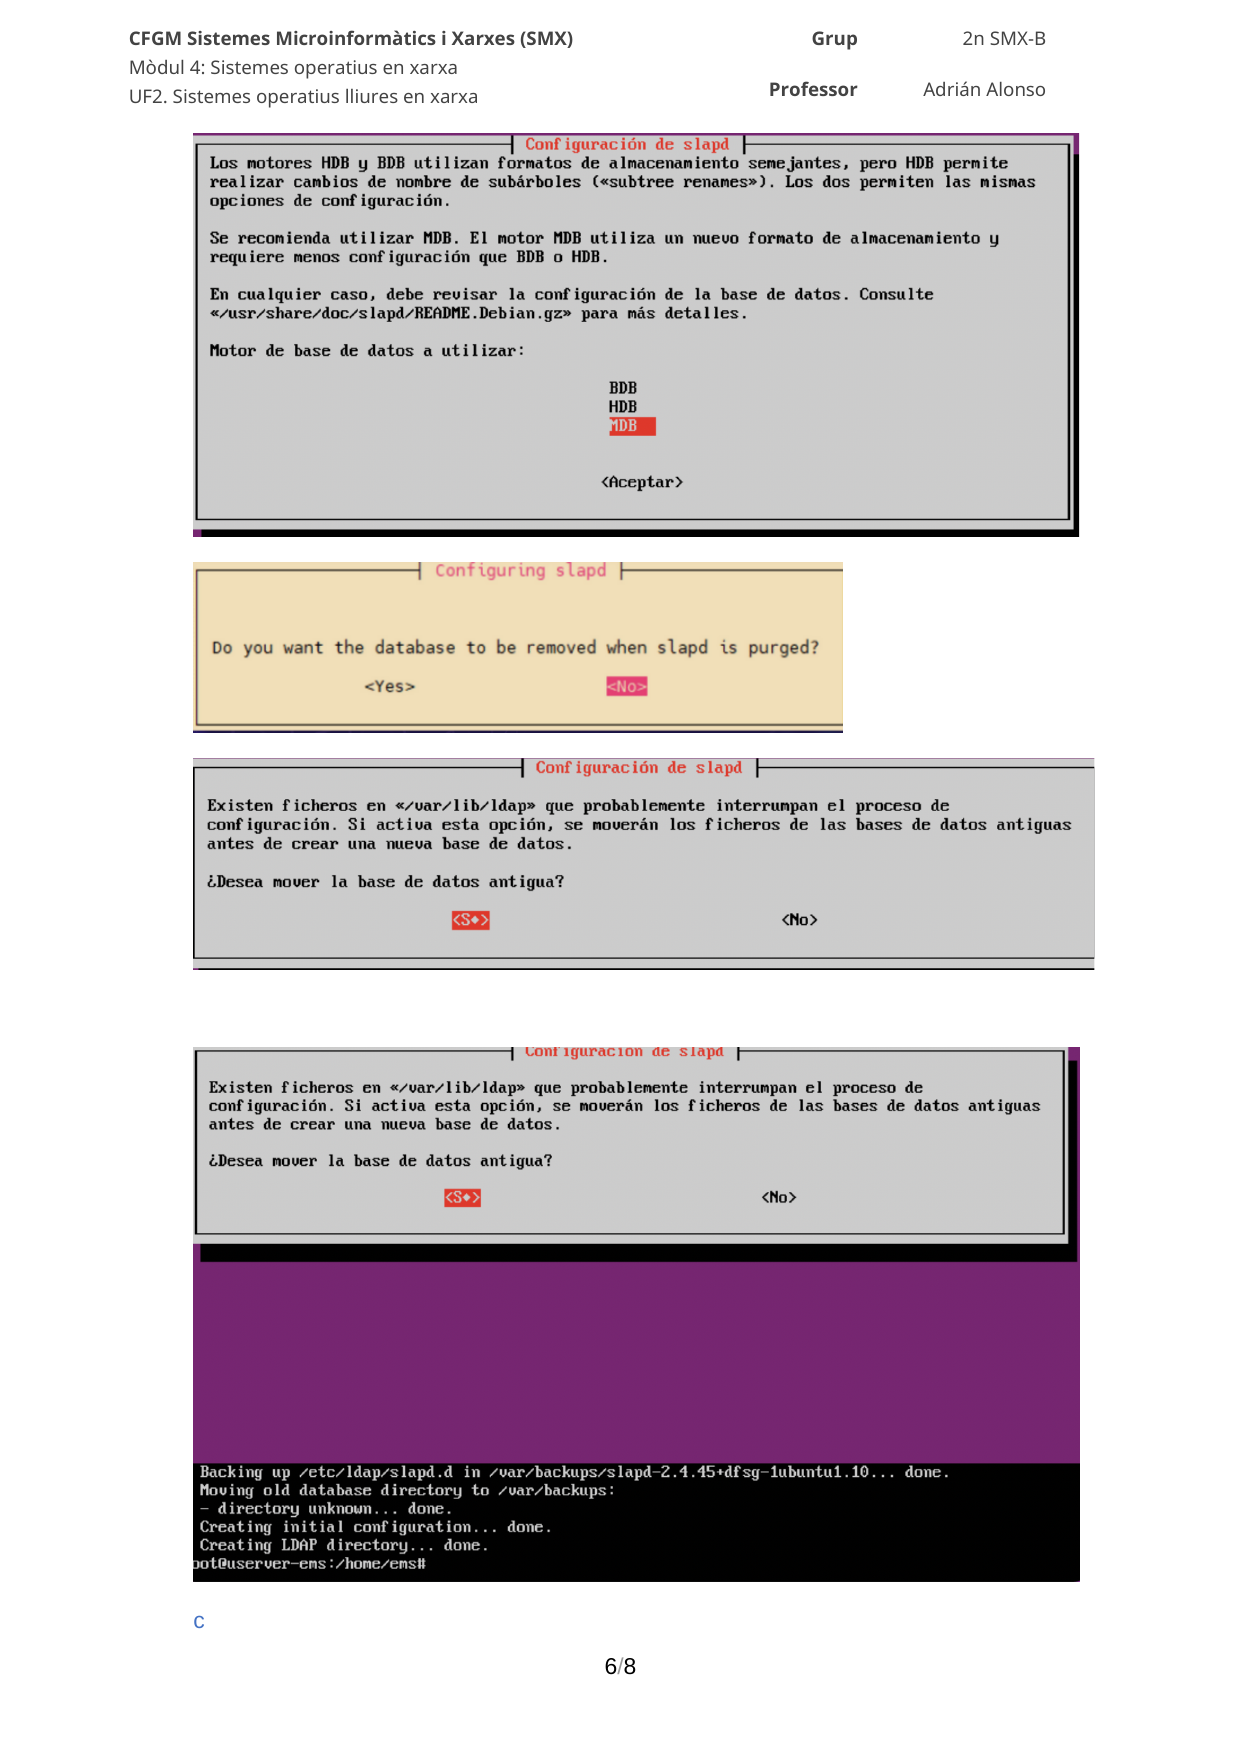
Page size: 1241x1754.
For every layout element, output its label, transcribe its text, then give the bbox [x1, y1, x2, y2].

picture [193, 1047, 1080, 1582]
text c [193, 1607, 1122, 1633]
picture [193, 758, 1095, 970]
picture [193, 562, 843, 733]
picture [193, 133, 1080, 537]
